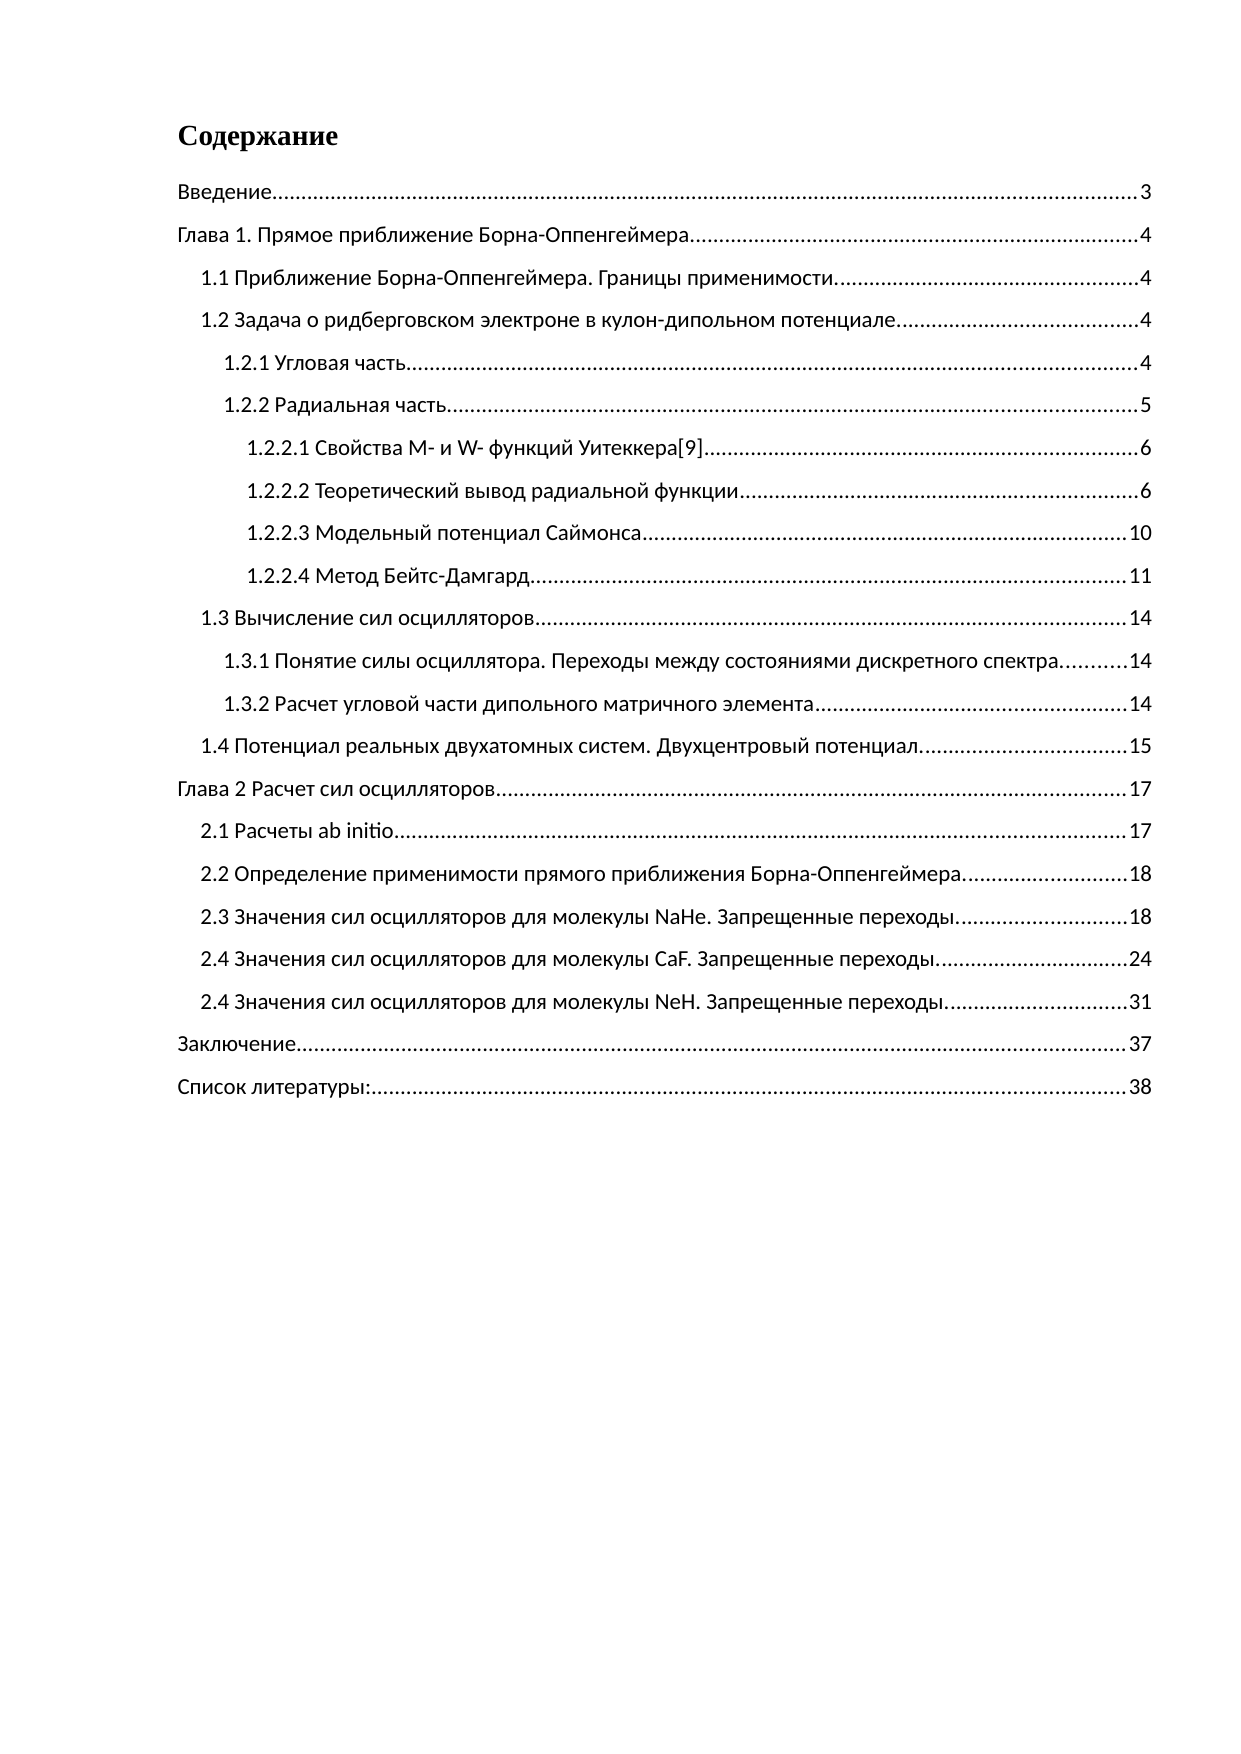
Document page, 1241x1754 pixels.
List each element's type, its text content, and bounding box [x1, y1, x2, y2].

text 2.4 Значения сил осцилляторов для молекулы CaF. Запрещенные переходы. 24 [200, 944, 1152, 972]
text 1.4 Потенциал реальных двухатомных систем. Двухцентровый потенциал. 15 [200, 731, 1152, 759]
text 1.3.1 Понятие силы осциллятора. Переходы между состояниями дискретного спектра. 14 [223, 646, 1152, 674]
text 1.3 Вычисление сил осцилляторов 14 [200, 603, 1152, 632]
text Введение 3 [177, 177, 1152, 206]
text 1.2.2.3 Модельный потенциал Саймонса 10 [246, 518, 1152, 546]
text Глава 1. Прямое приближение Борна-Оппенгеймера. 4 [177, 220, 1152, 248]
text 1.2.2.4 Метод Бейтс-Дамгард 11 [246, 561, 1152, 589]
text 2.2 Определение применимости прямого приближения Борна-Оппенгеймера. 18 [200, 859, 1152, 887]
text 1.2.1 Угловая часть 4 [223, 348, 1152, 376]
text 1.3.2 Расчет угловой части дипольного матричного элемента 14 [223, 689, 1152, 717]
text 1.1 Приближение Борна-Оппенгеймера. Границы применимости. 4 [200, 263, 1152, 291]
text Заключение 37 [177, 1029, 1152, 1058]
text 1.2.2 Радиальная часть 5 [223, 391, 1152, 418]
text Содержание [177, 118, 1152, 152]
text 1.2 Задача о ридберговском электроне в кулон-дипольном потенциале. 4 [200, 305, 1152, 333]
text 2.4 Значения сил осцилляторов для молекулы NeH. Запрещенные переходы. 31 [200, 987, 1152, 1015]
text 1.2.2.1 Свойства M- и W- функций Уитеккера[9] 6 [246, 433, 1152, 461]
text Глава 2 Расчет сил осцилляторов 17 [177, 774, 1152, 802]
text 1.2.2.2 Теоретический вывод радиальной функции 6 [246, 476, 1152, 504]
text 2.1 Расчеты ab initio 17 [200, 817, 1152, 844]
text 2.3 Значения сил осцилляторов для молекулы NaHe. Запрещенные переходы. 18 [200, 902, 1152, 930]
text Список литературы: 38 [177, 1072, 1152, 1100]
